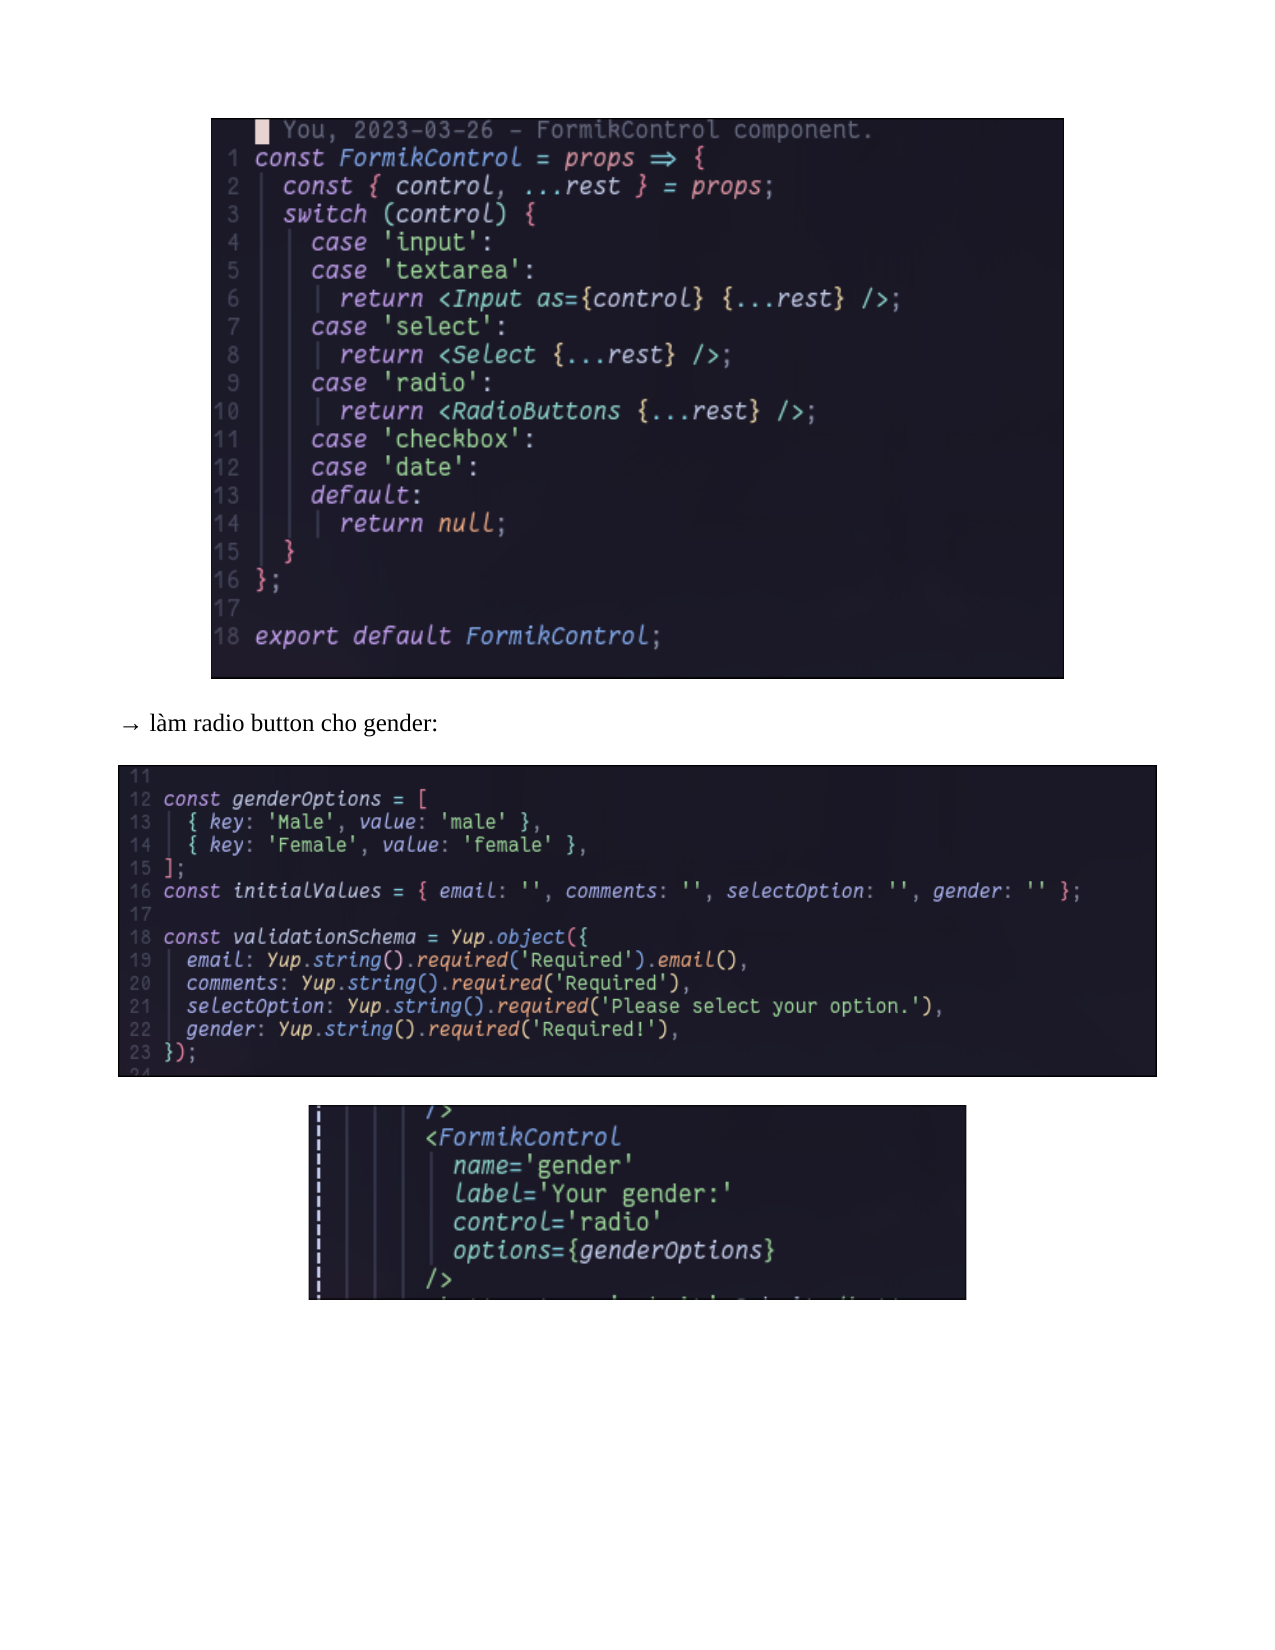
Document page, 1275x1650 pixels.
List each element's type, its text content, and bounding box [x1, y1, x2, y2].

text → làm radio button cho gender: [118, 708, 1157, 737]
picture [118, 765, 1157, 1077]
picture [308, 1105, 967, 1300]
picture [211, 118, 1064, 679]
